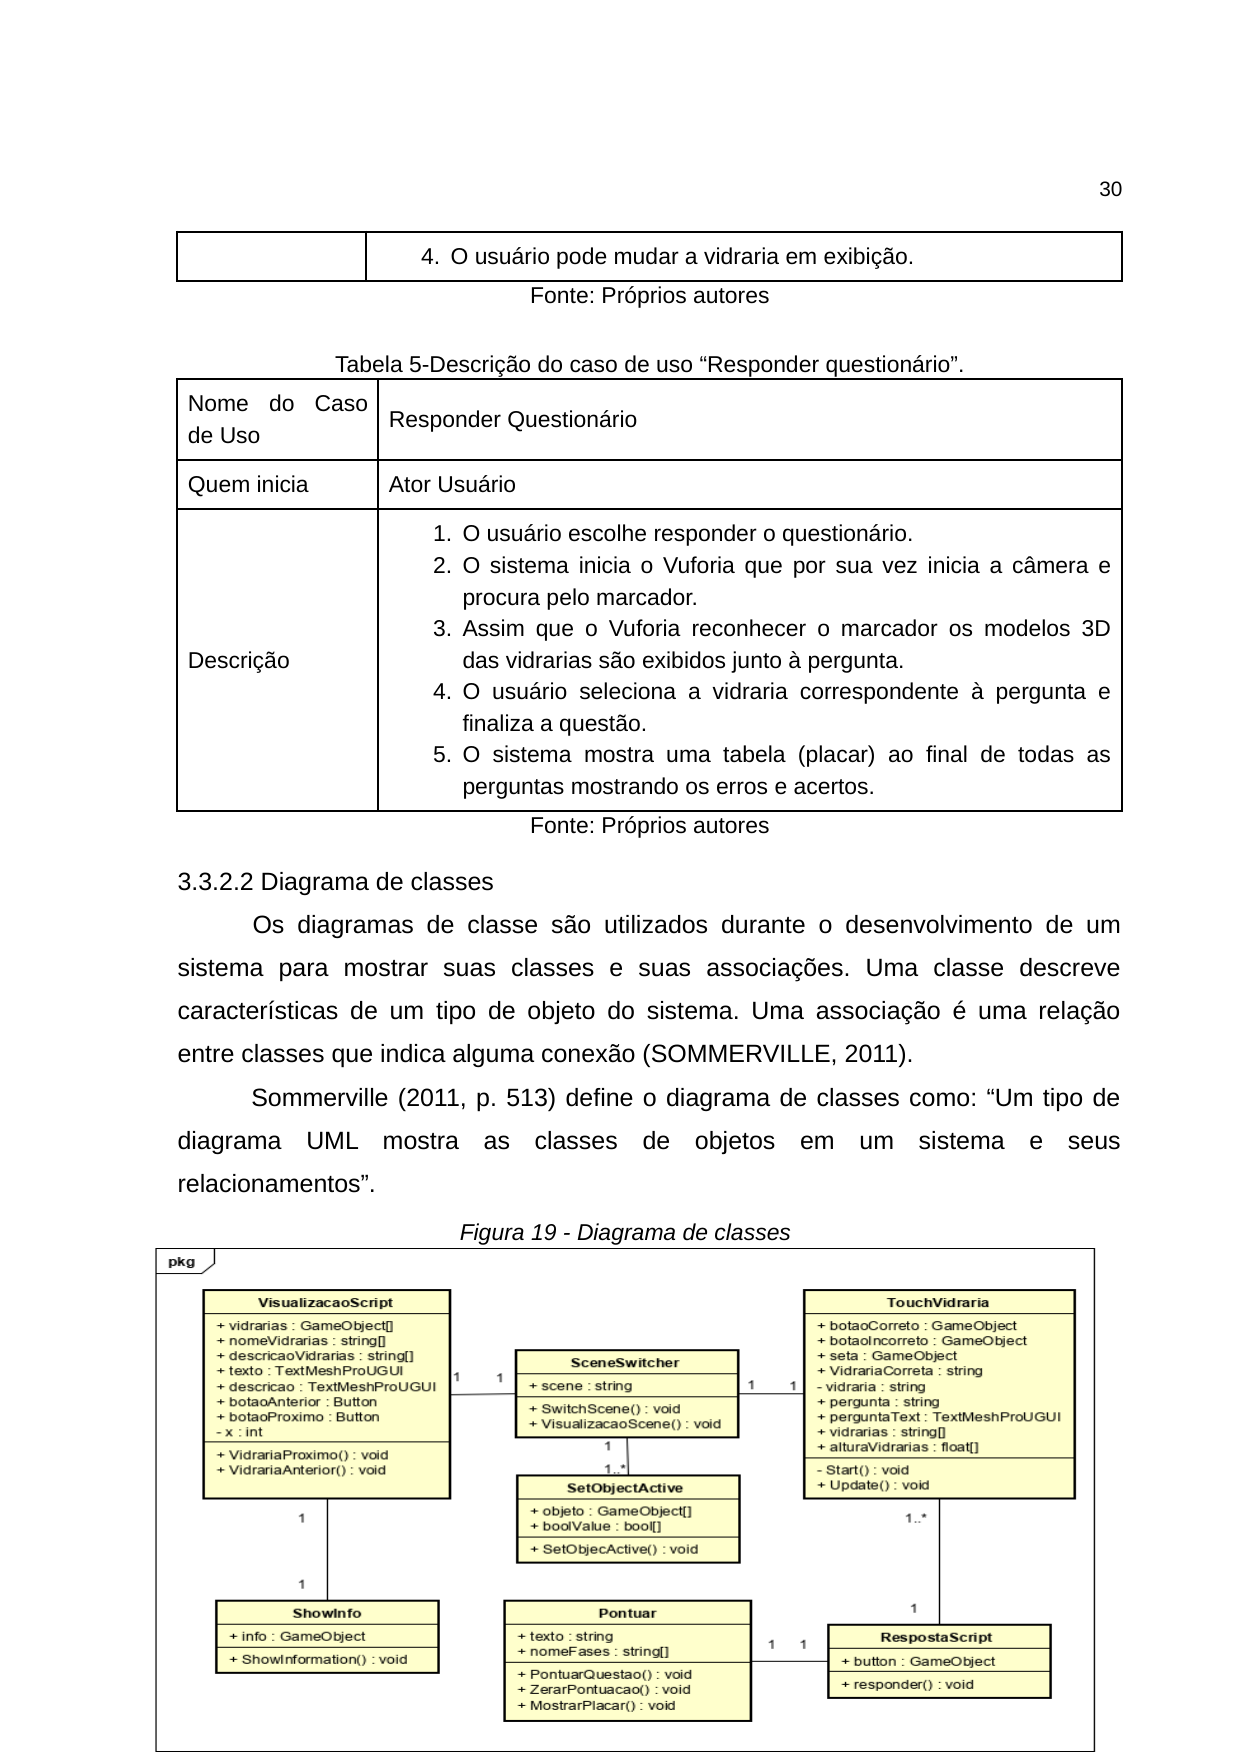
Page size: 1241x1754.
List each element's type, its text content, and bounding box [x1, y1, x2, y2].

text Sommerville (2011, p. 513) define o diagrama de classes como: “Um tipo de diagrama UML mostra as classes de objetos em um sistema e seus relacionamentos”. [177, 1082, 1122, 1197]
table_header Responder Questionário [379, 380, 1121, 459]
text Fonte: Próprios autores [177, 282, 1122, 308]
text Figura 19 - Diagrama de classes [135, 1217, 1117, 1754]
text Fonte: Próprios autores [177, 812, 1122, 838]
table_cell O usuário escolhe responder o questionário. O sistema inicia o Vuforia que por sua vez inicia a câmera e procura pelo marcador. Assim que o Vuforia reconhecer o marcador os modelos 3D das vidrarias são exibidos junto à pergunta. O usuário seleciona a vidraria correspondente à pergunta e finaliza a questão. O sistema mostra uma tabela (placar) ao final de todas as perguntas mostrando os erros e acertos. [379, 510, 1121, 810]
table_cell Quem inicia [178, 461, 377, 508]
subtitle 3.3.2.2 Diagrama de classes [177, 867, 1122, 896]
text Tabela 5-Descrição do caso de uso “Responder questionário”. [177, 351, 1122, 378]
text Os diagramas de classe são utilizados durante o desenvolvimento de um sistema para mostrar suas classes e suas associações. Uma classe descreve características de um tipo de objeto do sistema. Uma associação é uma relação entre classes que indica alguma conexão (SOMMERVILLE, 2011). [177, 910, 1122, 1068]
text [135, 1204, 1117, 1217]
table_cell [178, 233, 365, 280]
table_cell Descrição [178, 510, 377, 810]
table_cell Ator Usuário [379, 461, 1121, 508]
picture [153, 1245, 1099, 1754]
table_cell O usuário escolhe visualizar as vidrarias. O sistema inicia o Vuforia que por sua vez inicia a câmera e procura pelo marcador. Assim que o Vuforia reconhecer o marcador o modelo 3D da vidraria é exibido junto com a sua descrição. O usuário pode mudar a vidraria em exibição. [367, 233, 1121, 280]
table_header Nome do Caso de Uso [178, 380, 377, 459]
